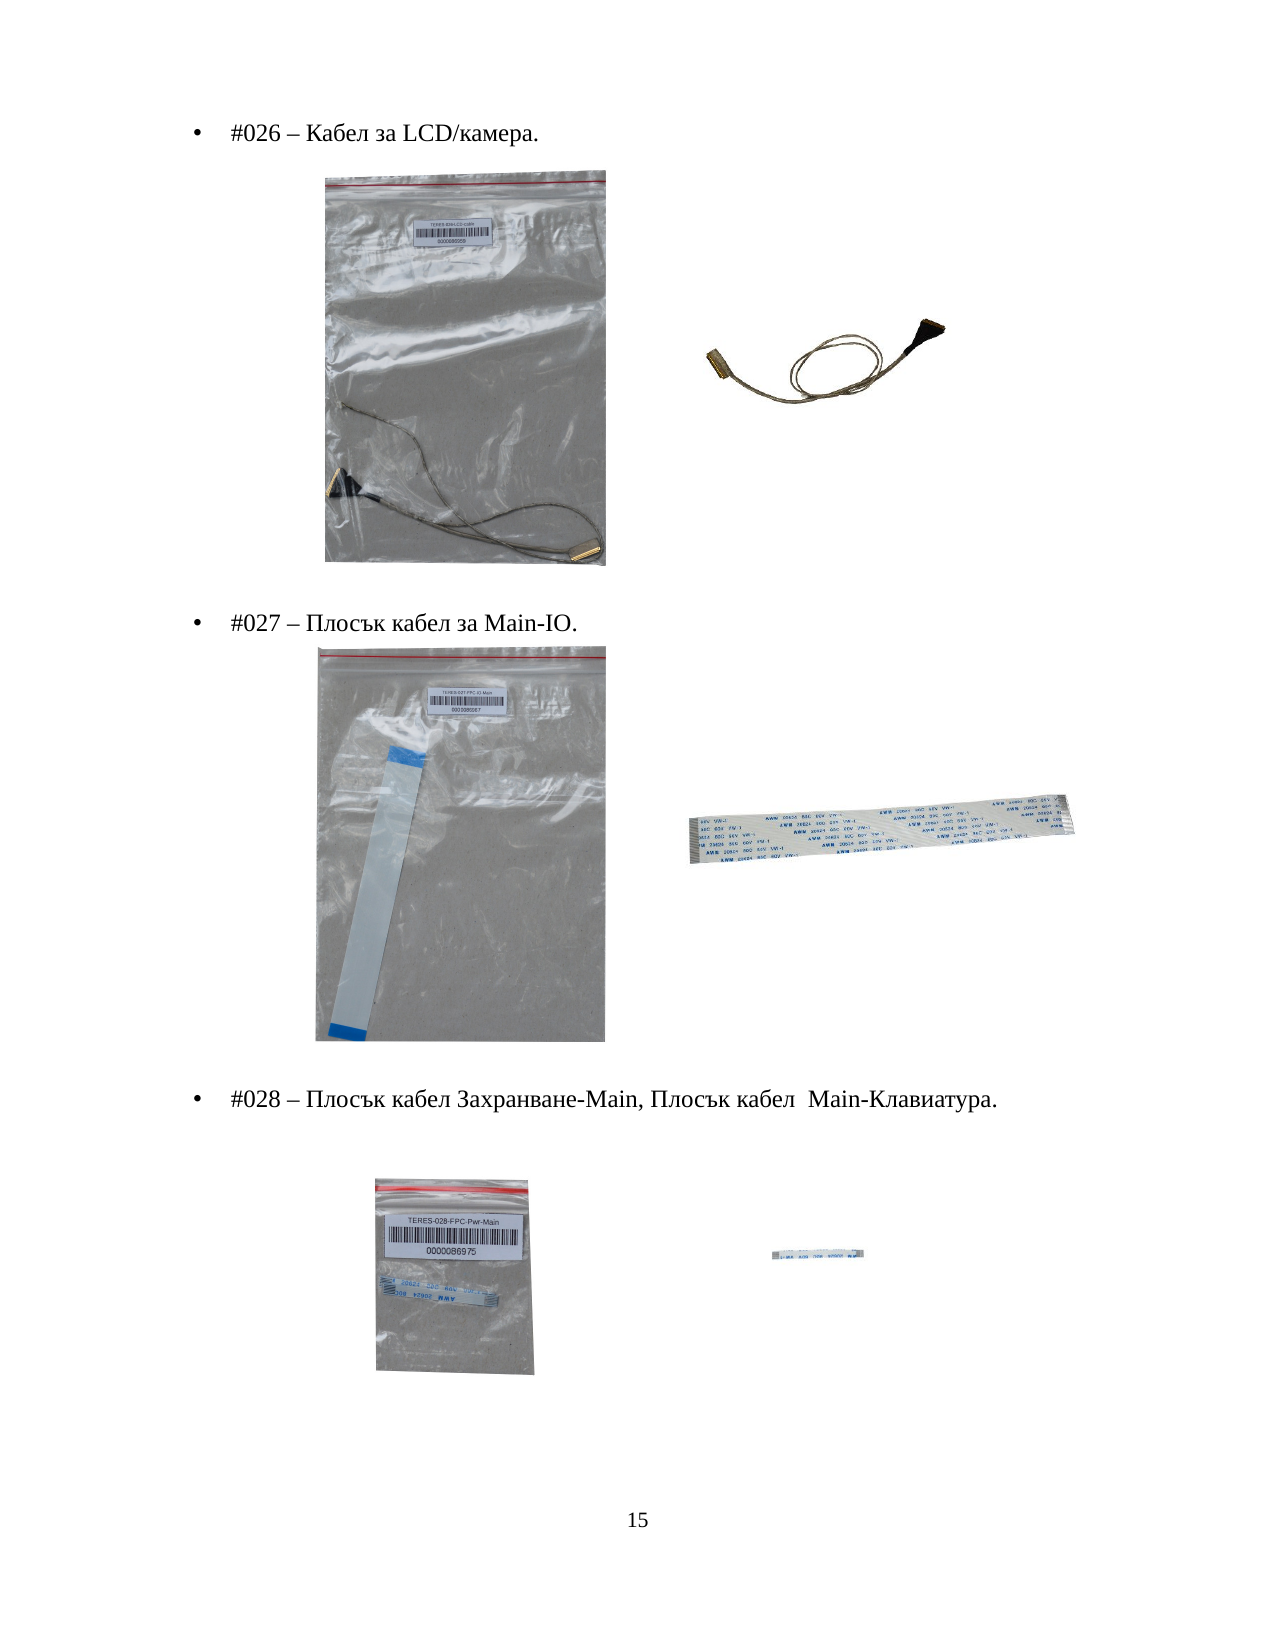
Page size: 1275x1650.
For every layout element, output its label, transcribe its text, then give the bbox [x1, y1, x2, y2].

picture [666, 720, 1098, 937]
picture [655, 1173, 981, 1336]
list #026 – Кабел за LCD/камера. [193, 118, 1157, 147]
picture [315, 167, 616, 568]
picture [354, 1176, 555, 1377]
picture [310, 644, 611, 1044]
list #027 – Плосък кабел за Main-IO. [193, 608, 1157, 636]
list #028 – Плосък кабел Захранване-Main, Плосък кабел Main-Клавиатура. [193, 1084, 1157, 1113]
picture [636, 265, 1016, 457]
